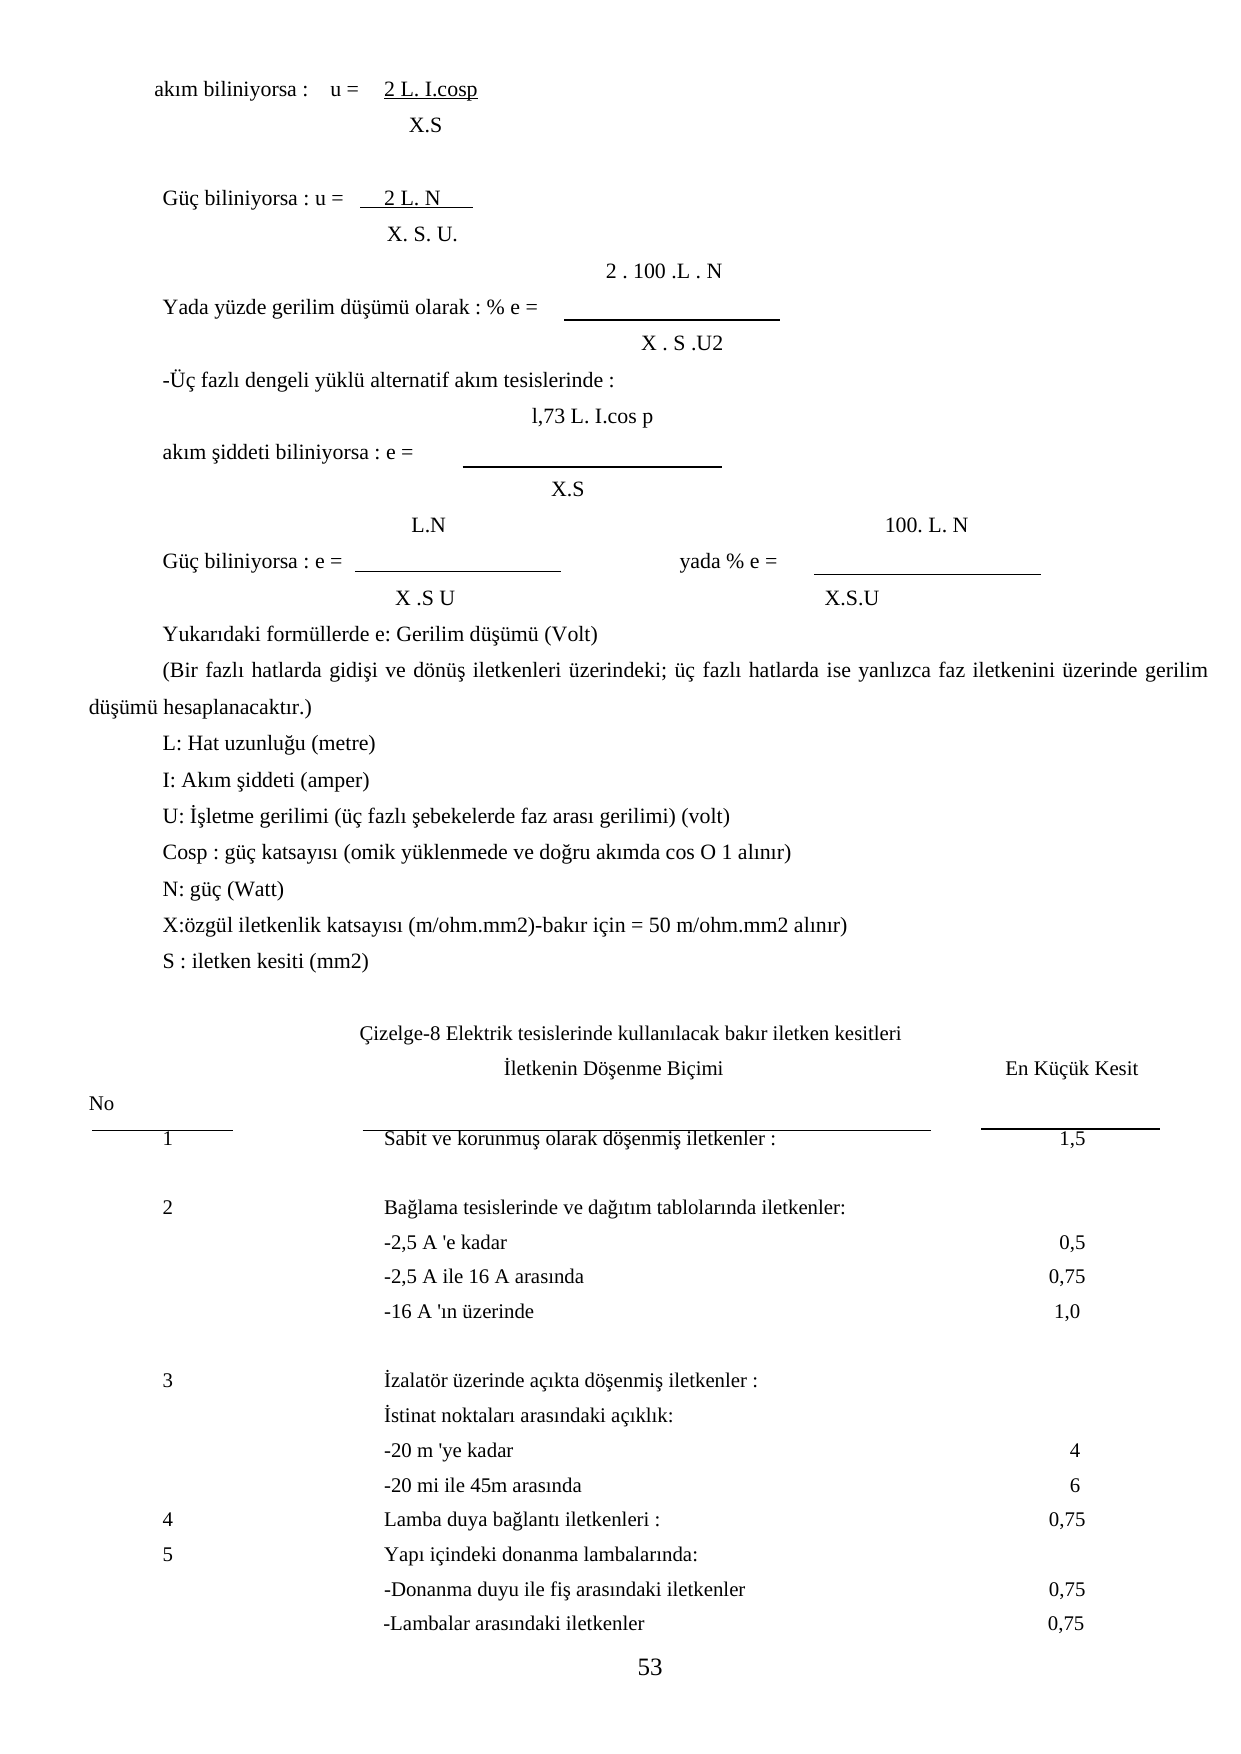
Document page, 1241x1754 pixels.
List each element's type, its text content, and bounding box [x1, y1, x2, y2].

text 2 Bağlama tesislerinde ve dağıtım tablolarında iletkenler: [88, 1196, 1211, 1219]
text -Donanma duyu ile fiş arasındaki iletkenler 0,75 -Lambalar arasındaki iletkenler 0,75 [88, 1577, 1211, 1635]
text Yada yüzde gerilim düşümü olarak : % e = [88, 295, 1211, 319]
text -2,5 A ile 16 A arasında 0,75 [88, 1265, 1211, 1288]
text Yukarıdaki formüllerde e: Gerilim düşümü (Volt) [88, 622, 1211, 646]
text L.N 100. L. N [88, 513, 1211, 537]
text X.S [88, 477, 1211, 501]
text Güç biliniyorsa : e = yada % e = [88, 549, 1211, 574]
text -16 A 'ın üzerinde 1,0 [88, 1300, 1211, 1323]
text No [88, 1092, 1211, 1115]
text 5 Yapı içindeki donanma lambalarında: [88, 1543, 1211, 1566]
text -20 mi ile 45m arasında 6 [88, 1473, 1211, 1497]
text Cosp : güç katsayısı (omik yüklenmede ve doğru akımda cos O 1 alınır) [88, 840, 1211, 864]
text 3 İzalatör üzerinde açıkta döşenmiş iletkenler : [88, 1369, 1211, 1392]
text U: İşletme gerilimi (üç fazlı şebekelerde faz arası gerilimi) (volt) [88, 804, 1211, 828]
text X .S U X.S.U [88, 586, 1211, 610]
text I: Akım şiddeti (amper) [88, 767, 1211, 792]
text X. S. U. [88, 222, 1211, 246]
text akım şiddeti biliniyorsa : e = [88, 440, 1211, 464]
text 2 . 100 .L . N [88, 258, 1211, 283]
text X.S [88, 113, 1211, 137]
text L: Hat uzunluğu (metre) [88, 731, 1211, 755]
text X . S .U2 [88, 331, 1211, 356]
text 4 Lamba duya bağlantı iletkenleri : 0,75 [88, 1508, 1211, 1531]
text İletkenin Döşenme Biçimi En Küçük Kesit [88, 1057, 1211, 1080]
text X:özgül iletkenlik katsayısı (m/ohm.mm2)-bakır için = 50 m/ohm.mm2 alınır) [88, 913, 1211, 937]
text (Bir fazlı hatlarda gidişi ve dönüş iletkenleri üzerindeki; üç fazlı hatlarda ise yanlızca faz iletkenini üzerinde gerilim düşümü hesaplanacaktır.) [88, 658, 1211, 719]
text -2,5 A 'e kadar 0,5 [88, 1231, 1211, 1254]
text l,73 L. I.cos p [88, 404, 1211, 428]
text N: güç (Watt) [88, 877, 1211, 901]
text S : iletken kesiti (mm2) [88, 949, 1211, 973]
text Çizelge-8 Elektrik tesislerinde kullanılacak bakır iletken kesitleri [88, 1022, 1211, 1045]
text İstinat noktaları arasındaki açıklık: [88, 1404, 1211, 1427]
text 1 Sabit ve korunmuş olarak döşenmiş iletkenler : 1,5 [88, 1127, 1211, 1150]
text -20 m 'ye kadar 4 [88, 1439, 1211, 1462]
text akım biliniyorsa : u = 2 L. I.cosp [88, 77, 1211, 101]
text Güç biliniyorsa : u = 2 L. N [88, 186, 1211, 210]
text -Üç fazlı dengeli yüklü alternatif akım tesislerinde : [88, 368, 1211, 392]
